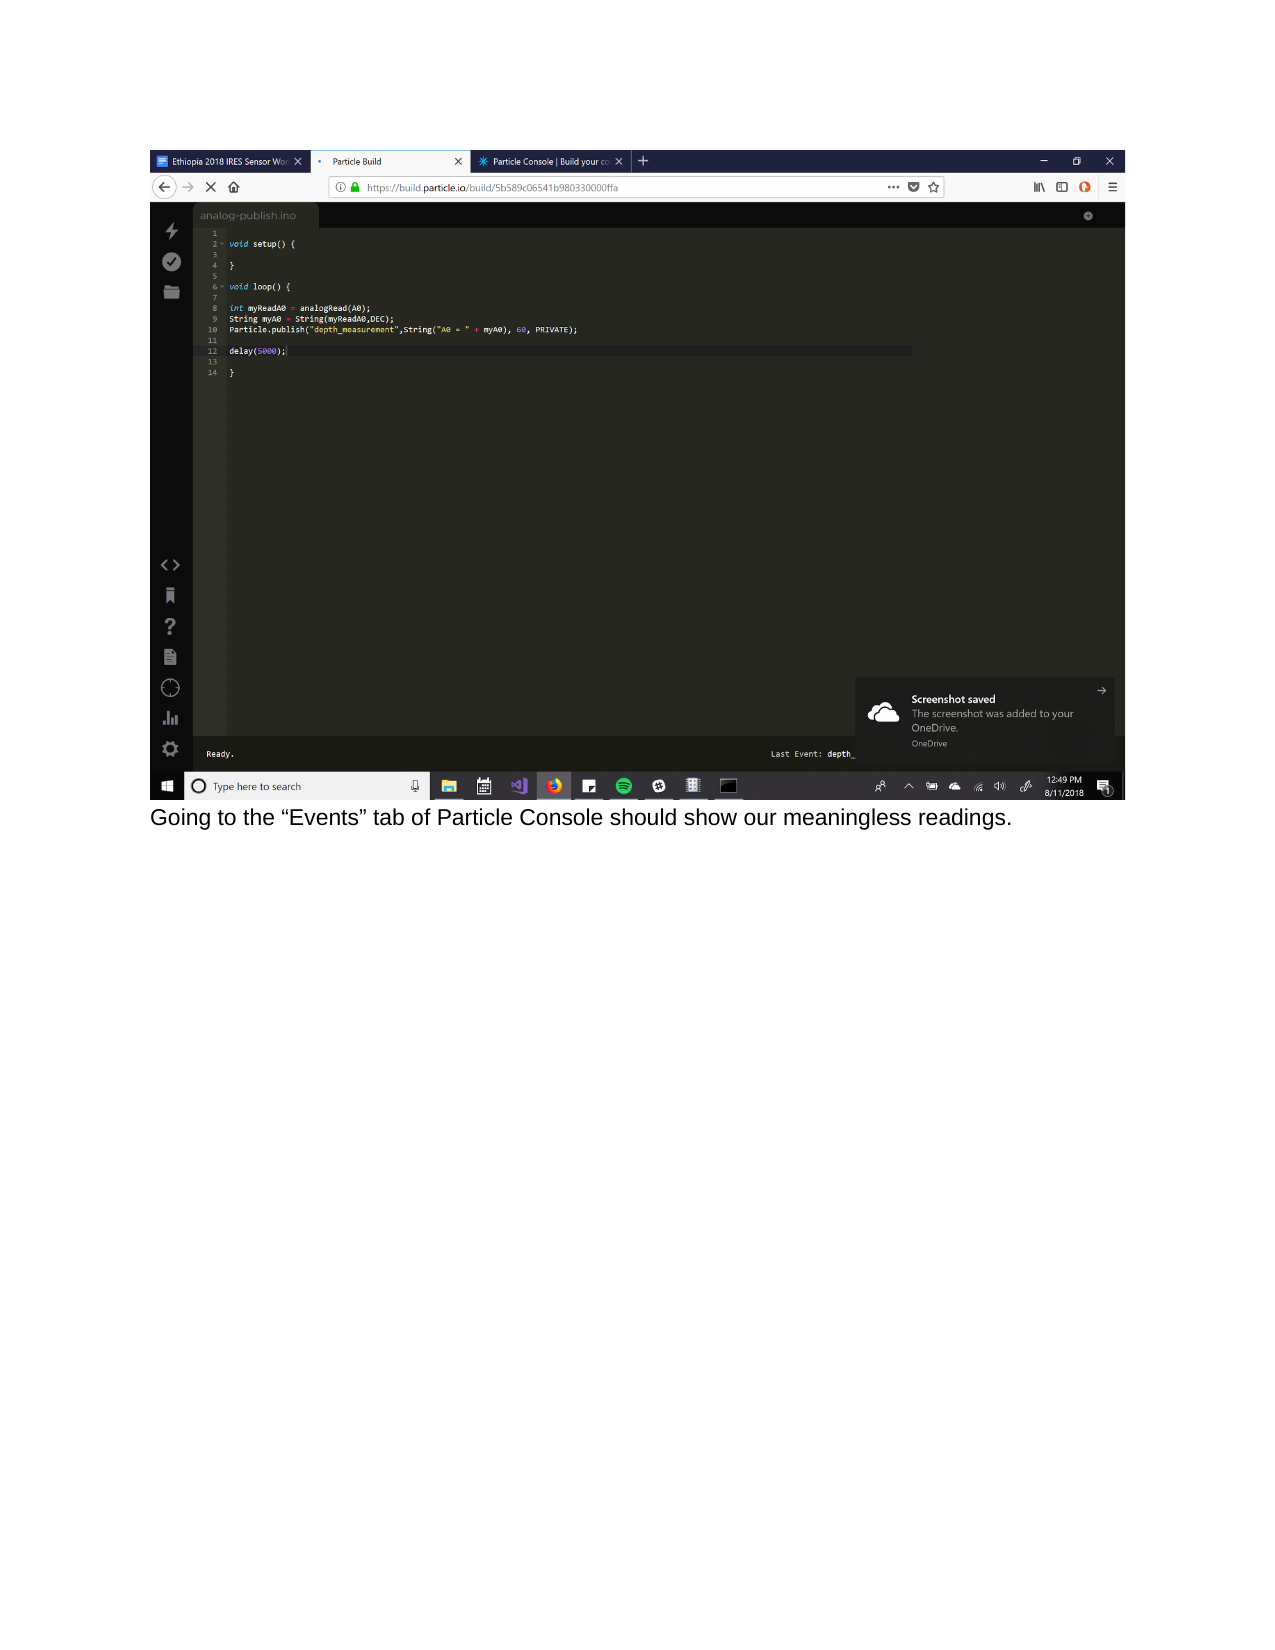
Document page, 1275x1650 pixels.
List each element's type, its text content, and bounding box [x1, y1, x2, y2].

picture [150, 150, 1125, 800]
text Going to the “Events” tab of Particle Console should show our meaningless readings. [150, 804, 1125, 830]
